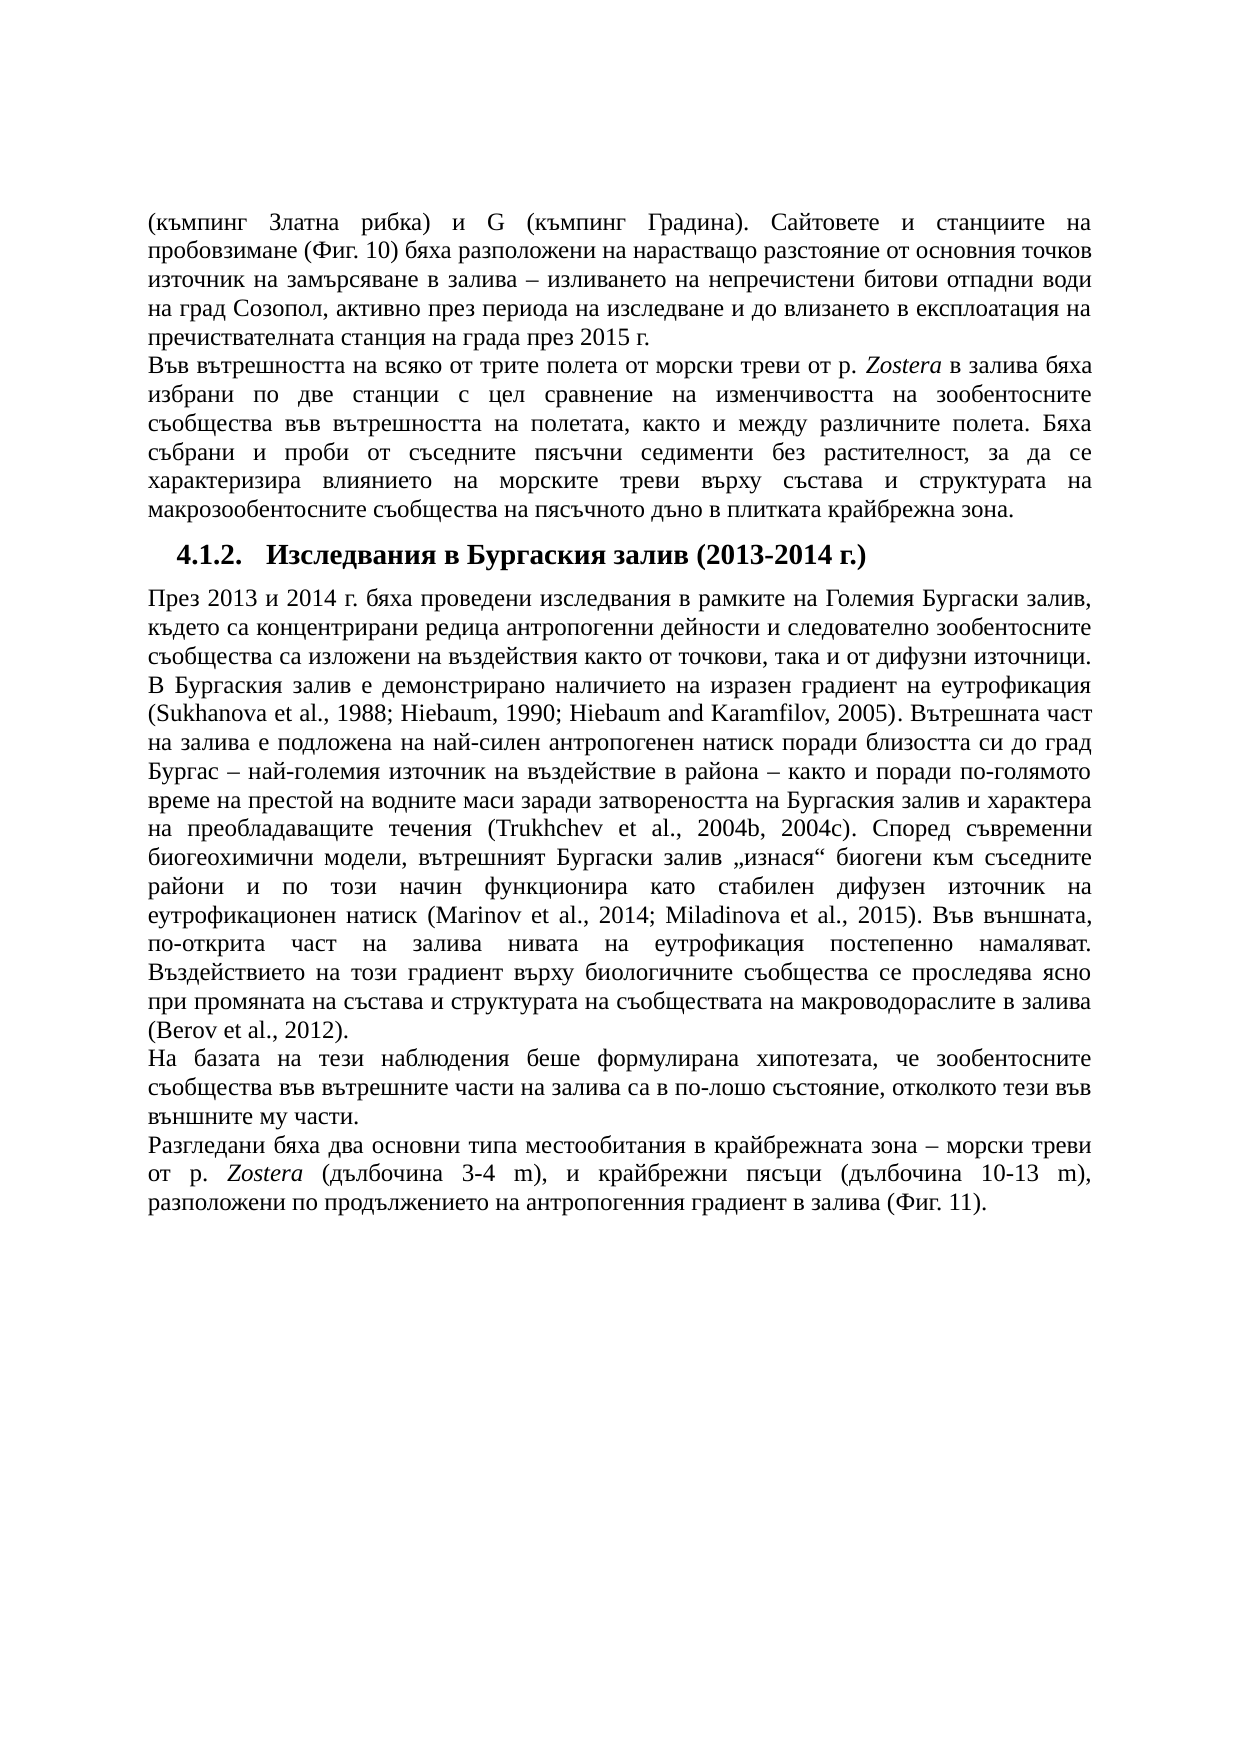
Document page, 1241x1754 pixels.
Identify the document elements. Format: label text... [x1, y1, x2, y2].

text През 2013 и 2014 г. бяха проведени изследвания в рамките на Големия Бургаски залив, където са концентрирани редица антропогенни дейности и следователно зообентосните съобщества са изложени на въздействия както от точкови, така и от дифузни източници. В Бургаския залив е демонстрирано наличието на изразен градиент на еутрофикация (Sukhanova et al., 1988; Hiebaum, 1990; Hiebaum and Karamfilov, 2005). Вътрешната част на залива е подложена на най-силен антропогенен натиск поради близостта си до град Бургас – най-големия източник на въздействие в района – както и поради по-голямото време на престой на водните маси заради затвореността на Бургаския залив и характера на преобладаващите течения (Trukhchev et al., 2004b, 2004c). Според съвременни биогеохимични модели, вътрешният Бургаски залив „изнася“ биогени към съседните райони и по този начин функционира като стабилен дифузен източник на еутрофикационен натиск (Marinov et al., 2014; Miladinova et al., 2015). Във външната, по-открита част на залива нивата на еутрофикация постепенно намаляват. Въздействието на този градиент върху биологичните съобщества се проследява ясно при промяната на състава и структурата на съобществата на макроводораслите в залива (Berov et al., 2012). [148, 583, 1093, 1043]
text Разгледани бяха два основни типа местообитания в крайбрежната зона – морски треви от р. Zostera (дълбочина 3-4 m), и крайбрежни пясъци (дълбочина 10-13 m), разположени по продължението на антропогенния градиент в залива (Фиг. 11). [148, 1130, 1093, 1216]
text На базата на тези наблюдения беше формулирана хипотезата, че зообентосните съобщества във вътрешните части на залива са в по-лошо състояние, отколкото тези във външните му части. [148, 1043, 1093, 1130]
subtitle Изследвания в Бургаския залив (2013-2014 г.) [242, 537, 1093, 571]
text (къмпинг Златна рибка) и G (къмпинг Градина). Сайтовете и станциите на пробовзимане (Фиг. 10) бяха разположени на нарастващо разстояние от основния точков източник на замърсяване в залива – изливането на непречистени битови отпадни води на град Созопол, активно през периода на изследване и до влизането в експлоатация на пречиствателната станция на града през 2015 г. [148, 207, 1093, 350]
text Във вътрешността на всяко от трите полета от морски треви от р. Zostera в залива бяха избрани по две станции с цел сравнение на изменчивостта на зообентосните съобщества във вътрешността на полетата, както и между различните полета. Бяха събрани и проби от съседните пясъчни седименти без растителност, за да се характеризира влиянието на морските треви върху състава и структурата на макрозообентосните съобщества на пясъчното дъно в плитката крайбрежна зона. [148, 350, 1093, 523]
